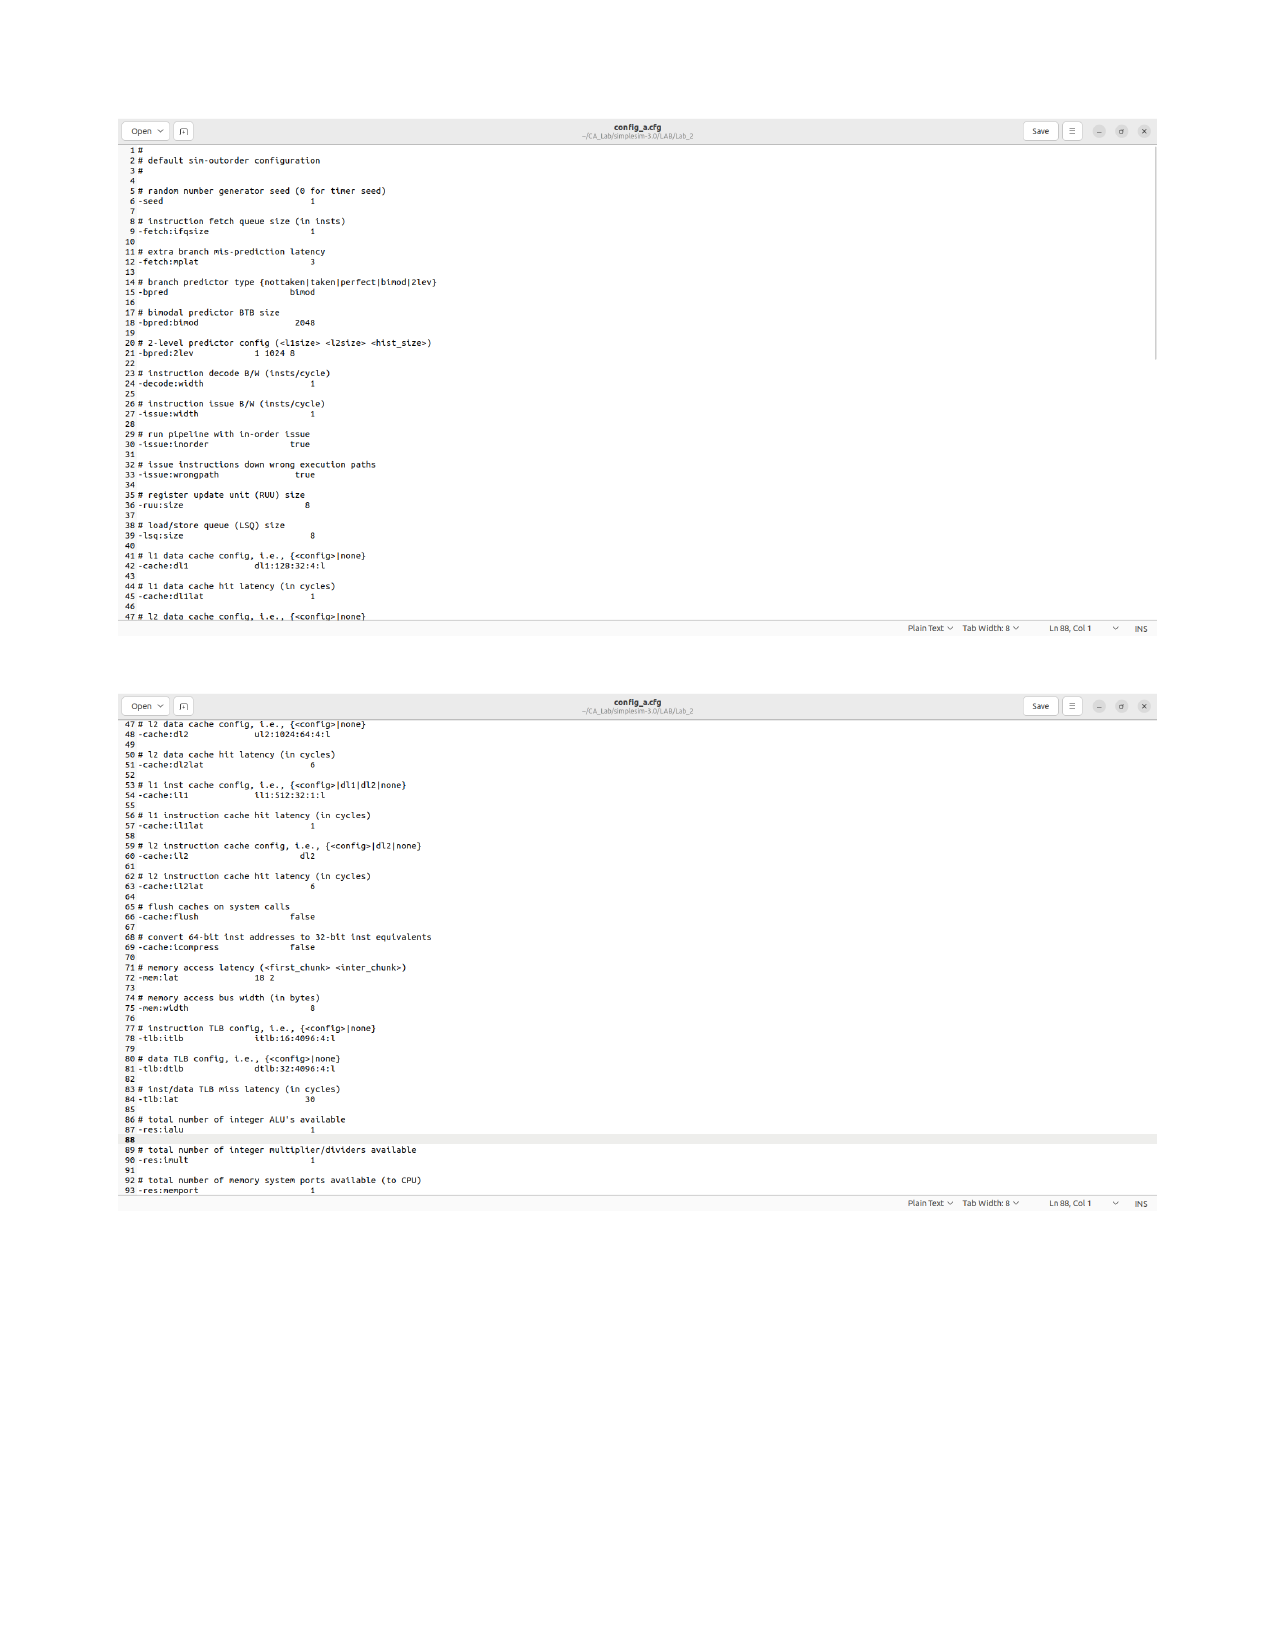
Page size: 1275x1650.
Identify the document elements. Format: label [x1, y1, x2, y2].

picture [118, 693, 1157, 1211]
picture [118, 118, 1157, 636]
